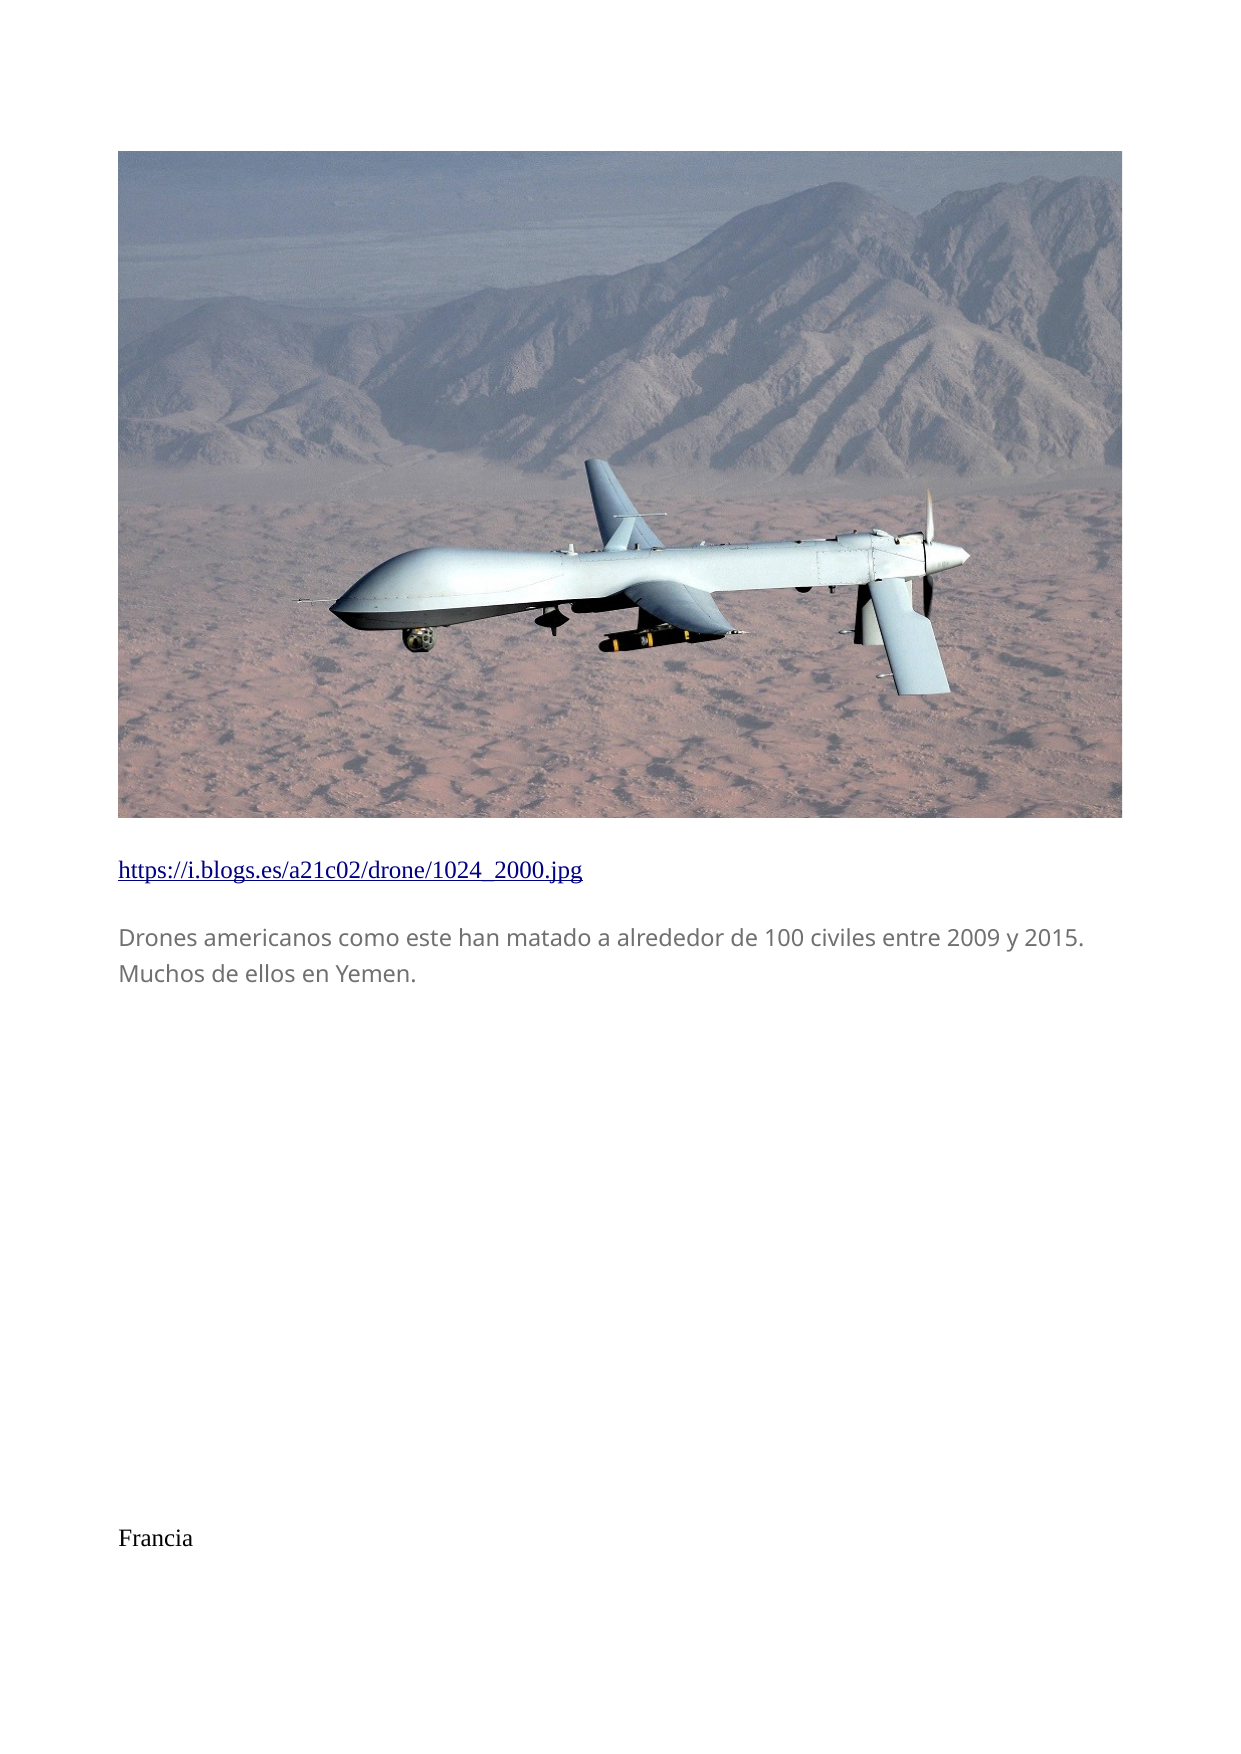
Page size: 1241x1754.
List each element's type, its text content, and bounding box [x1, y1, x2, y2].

text Drones americanos como este han matado a alrededor de 100 civiles entre 2009 y 2015. Muchos de ellos en Yemen. [118, 921, 1122, 990]
picture [118, 151, 1123, 818]
text https://i.blogs.es/a21c02/drone/1024_2000.jpg [118, 855, 1122, 884]
text Francia [118, 1523, 1122, 1552]
